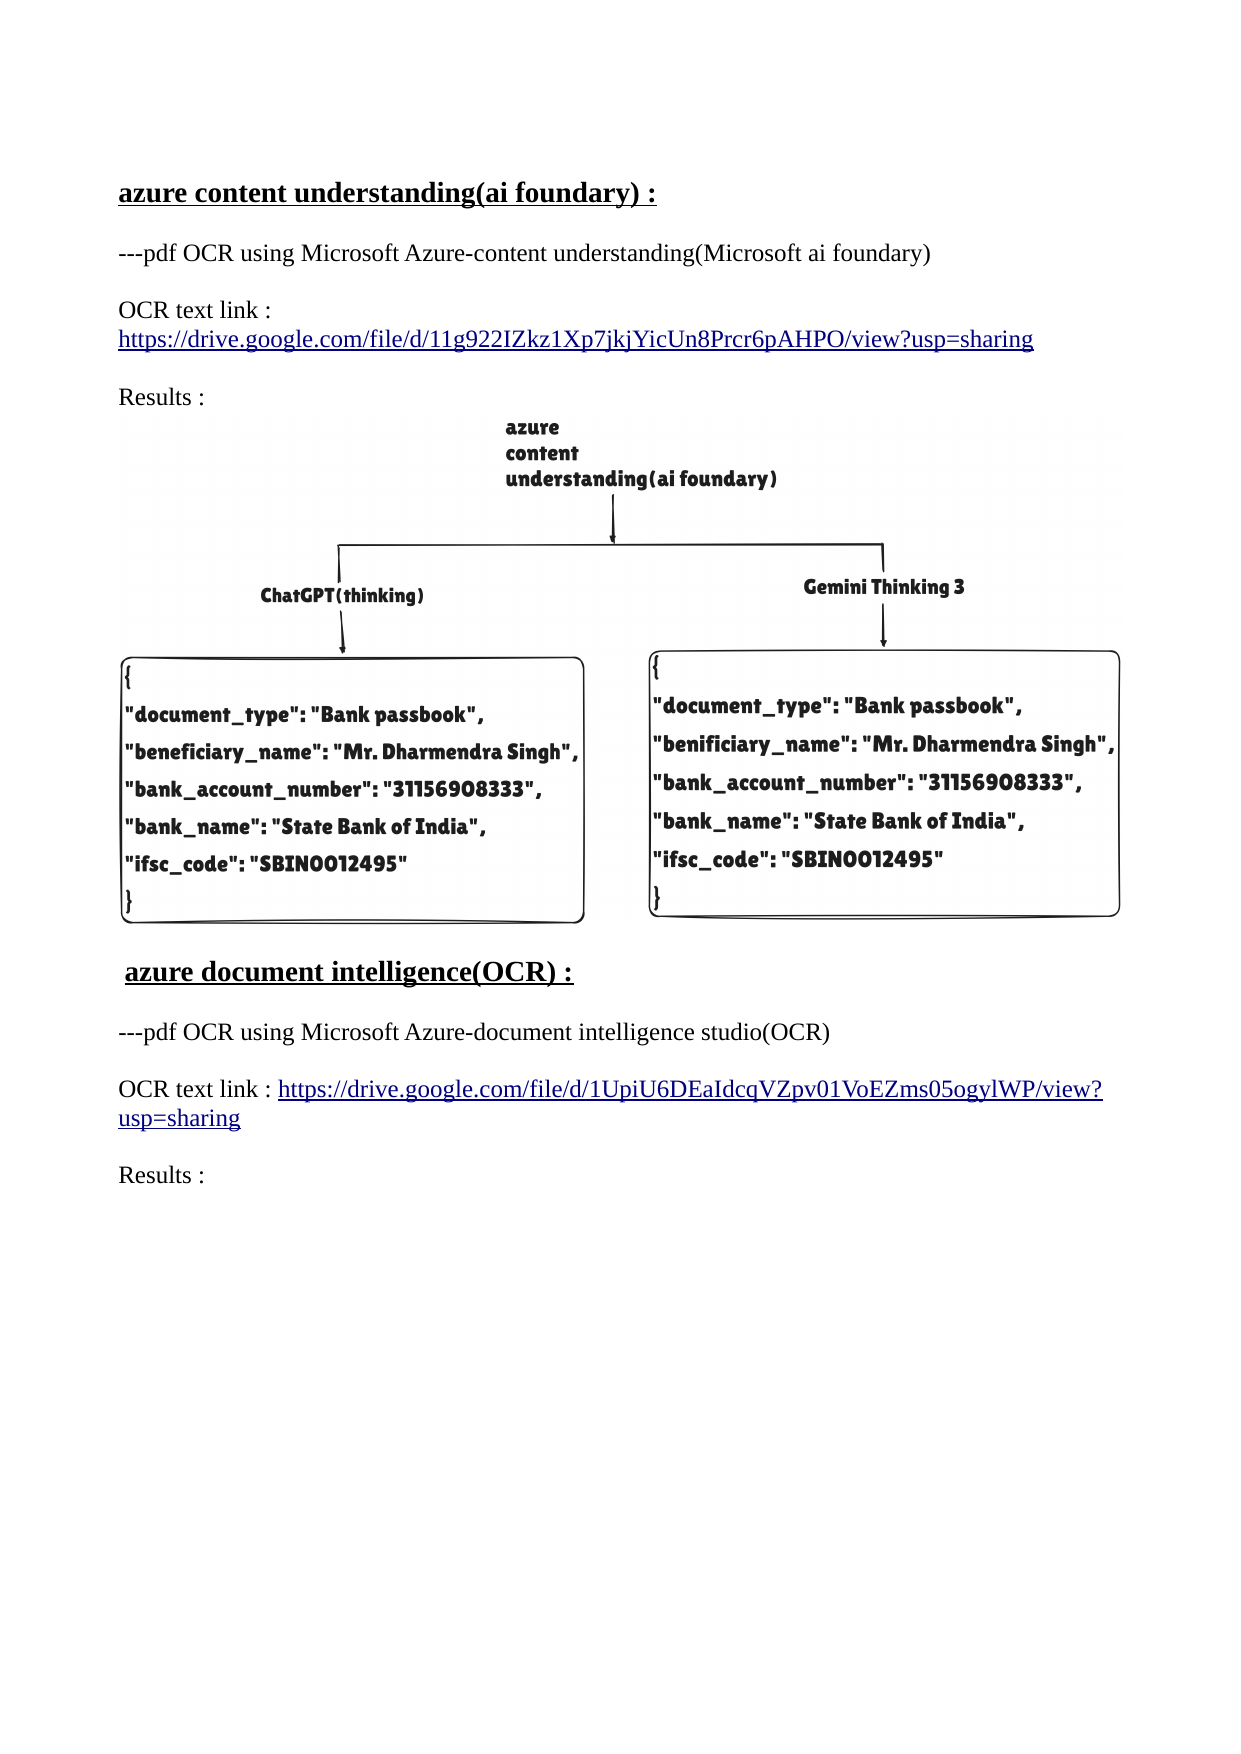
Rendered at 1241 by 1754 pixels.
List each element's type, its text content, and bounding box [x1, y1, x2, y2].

text azure content understanding(ai foundary) : [118, 176, 1122, 209]
text ---pdf OCR using Microsoft Azure-document intelligence studio(OCR) [118, 1017, 1122, 1045]
text ---pdf OCR using Microsoft Azure-content understanding(Microsoft ai foundary) [118, 238, 1122, 267]
text https://drive.google.com/file/d/11g922IZkz1Xp7jkjYicUn8Prcr6pAHPO/view?usp=sharing [118, 324, 1122, 353]
text azure document intelligence(OCR) : [118, 954, 1122, 988]
text OCR text link : [118, 295, 1122, 324]
text Results : [118, 382, 1122, 410]
picture [118, 410, 1123, 926]
text Results : [118, 1160, 1122, 1189]
text OCR text link : https://drive.google.com/file/d/1UpiU6DEaIdcqVZpv01VoEZms05ogylWP/view?usp=sharing [118, 1074, 1122, 1132]
